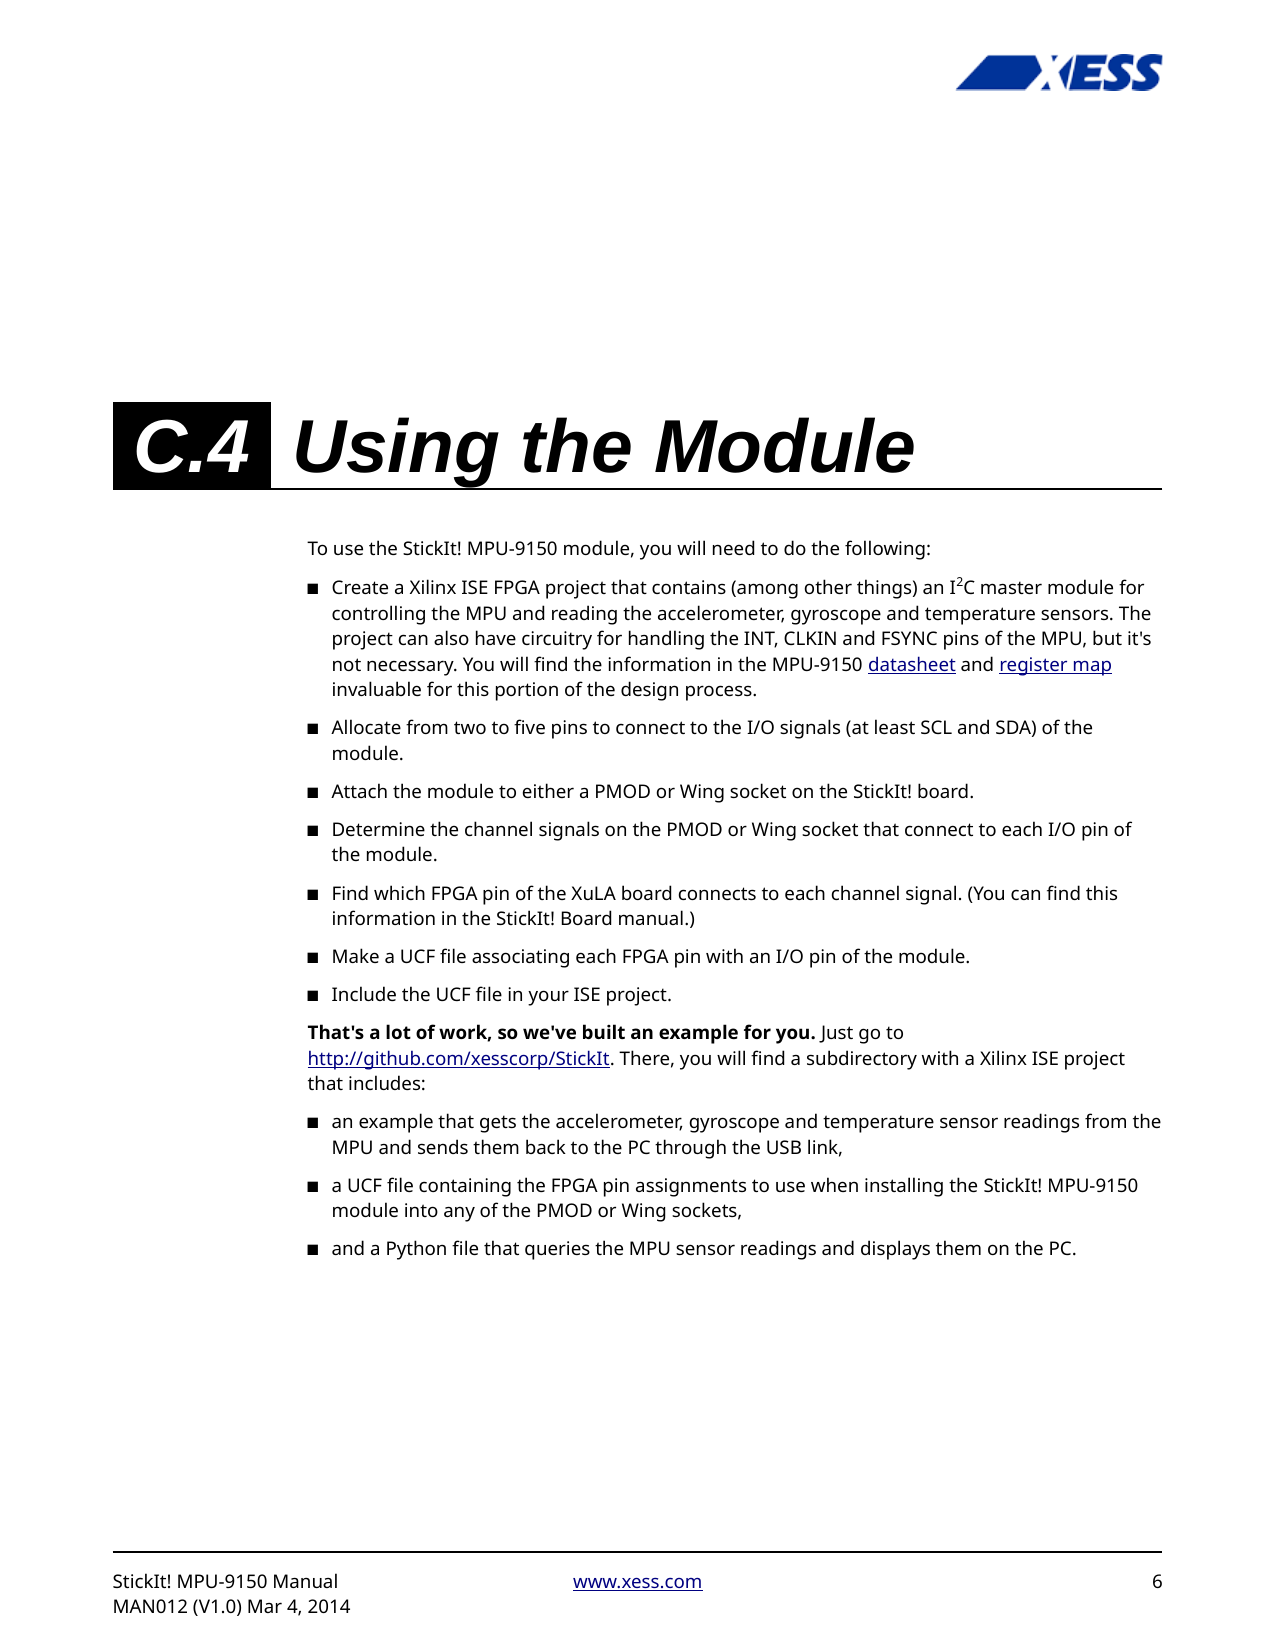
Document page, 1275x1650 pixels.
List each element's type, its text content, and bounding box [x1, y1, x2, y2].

list Find which FPGA pin of the XuLA board connects to each channel signal. (You can find this information in the StickIt! Board manual.) [307, 880, 1162, 931]
list Allocate from two to five pins to connect to the I/O signals (at least SCL and SDA) of the module. [307, 715, 1162, 766]
list Create a Xilinx ISE FPGA project that contains (among other things) an I2C master module for controlling the MPU and reading the accelerometer, gyroscope and temperature sensors. The project can also have circuitry for handling the INT, CLKIN and FSYNC pins of the MPU, but it's not necessary. You will find the information in the MPU-9150 datasheet and register map invaluable for this portion of the design process. [307, 573, 1162, 702]
subtitle Using the Module [271, 402, 1162, 488]
list Include the UCF file in your ISE project. [307, 981, 1162, 1007]
list Attach the module to either a PMOD or Wing socket on the StickIt! board. [307, 778, 1162, 804]
list an example that gets the accelerometer, gyroscope and temperature sensor readings from the MPU and sends them back to the PC through the USB link, [307, 1108, 1162, 1159]
list Make a UCF file associating each FPGA pin with an I/O pin of the module. [307, 943, 1162, 969]
list and a Python file that queries the MPU sensor readings and displays them on the PC. [307, 1236, 1162, 1261]
list a UCF file containing the FPGA pin assignments to use when installing the StickIt! MPU-9150 module into any of the PMOD or Wing sockets, [307, 1172, 1162, 1223]
list Determine the channel signals on the PMOD or Wing socket that connect to each I/O pin of the module. [307, 816, 1162, 867]
picture [955, 54, 1163, 91]
text To use the StickIt! MPU-9150 module, you will need to do the following: [307, 535, 1162, 561]
text That's a lot of work, so we've built an example for you. Just go to http://github.com/xesscorp/StickIt. There, you will find a subdirectory with a Xilinx ISE project that includes: [307, 1019, 1162, 1096]
